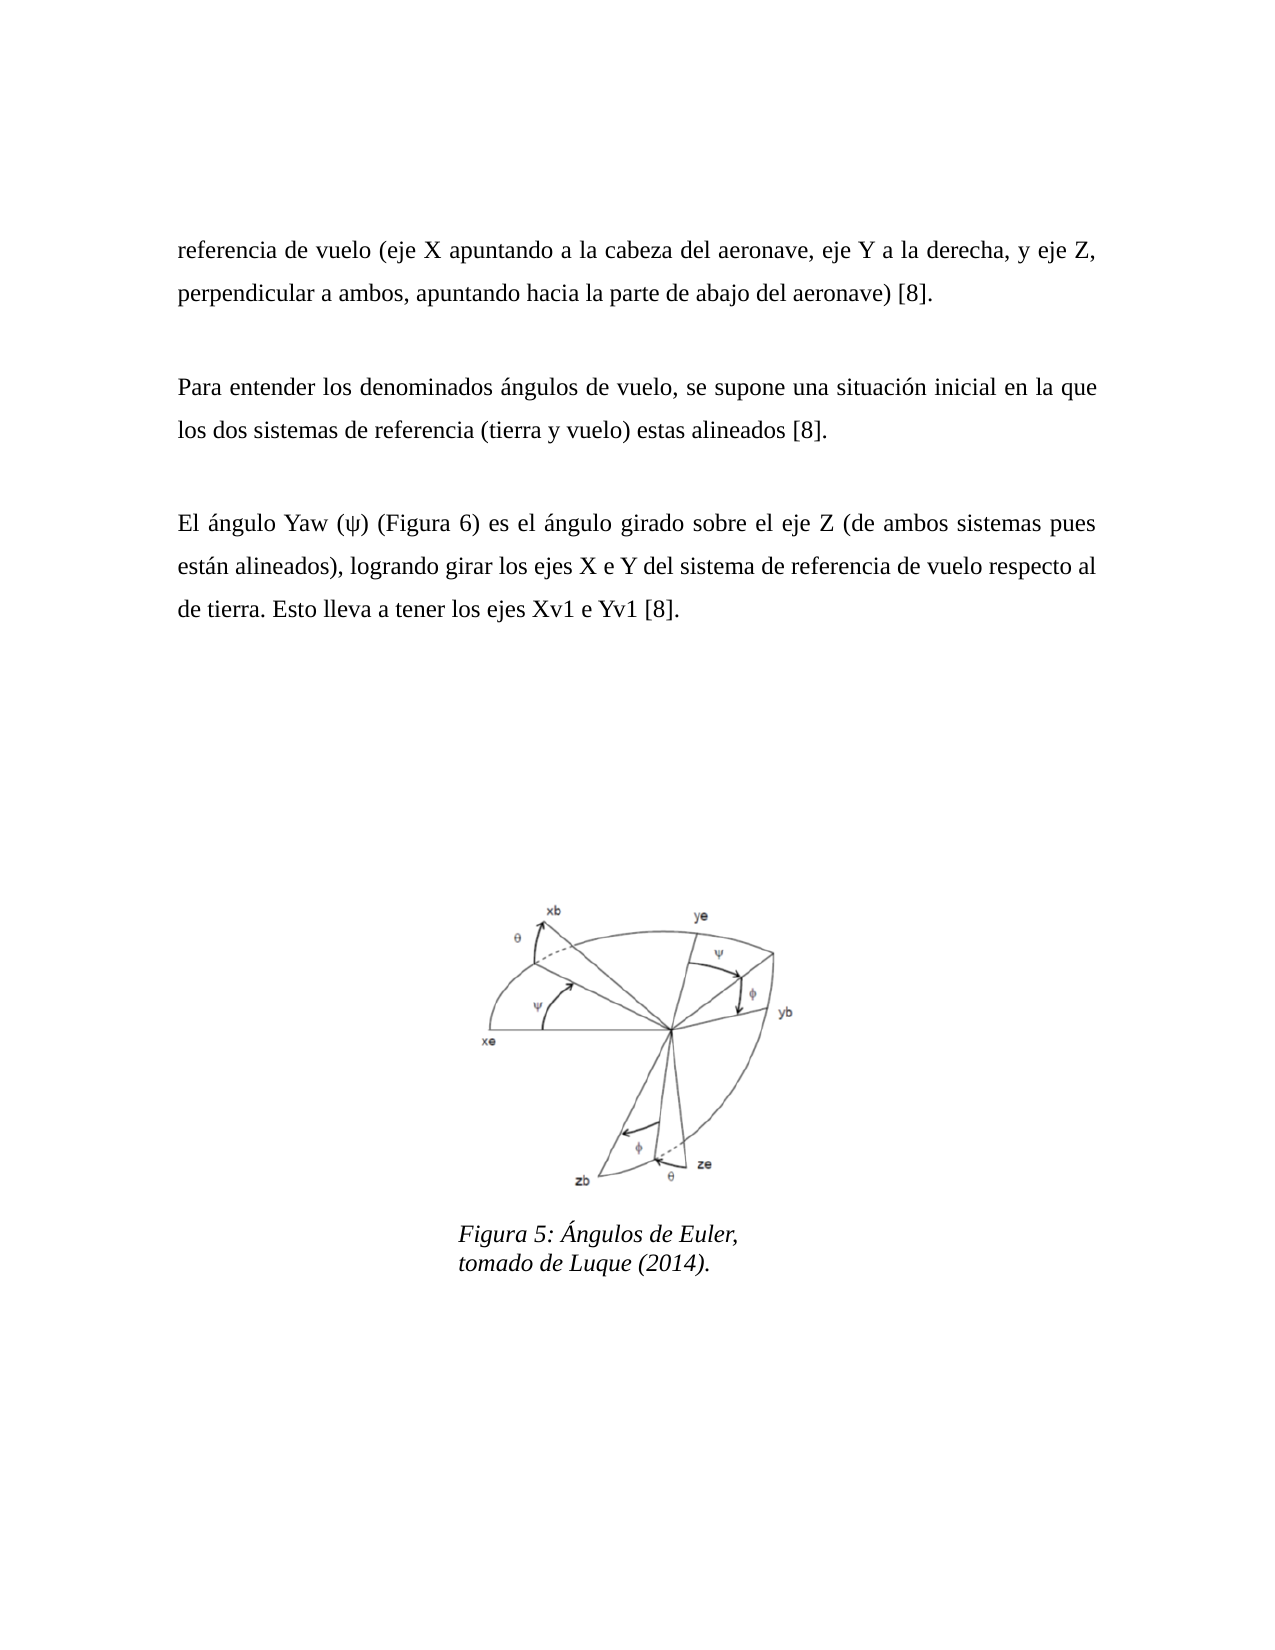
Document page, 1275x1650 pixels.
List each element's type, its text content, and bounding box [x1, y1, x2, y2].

text Figura 5: Ángulos de Euler, tomado de Luque (2014). [458, 1214, 817, 1277]
text Para entender los denominados ángulos de vuelo, se supone una situación inicial en la que los dos sistemas de referencia (tierra y vuelo) estas alineados [8]. [177, 372, 1098, 443]
picture [458, 886, 817, 1214]
text referencia de vuelo (eje X apuntando a la cabeza del aeronave, eje Y a la derecha, y eje Z, perpendicular a ambos, apuntando hacia la parte de abajo del aeronave) [8]. [177, 235, 1098, 307]
text El ángulo Yaw (ψ) (Figura 6) es el ángulo girado sobre el eje Z (de ambos sistemas pues están alineados), logrando girar los ejes X e Y del sistema de referencia de vuelo respecto al de tierra. Esto lleva a tener los ejes Xv1 e Yv1 [8]. [177, 508, 1098, 623]
